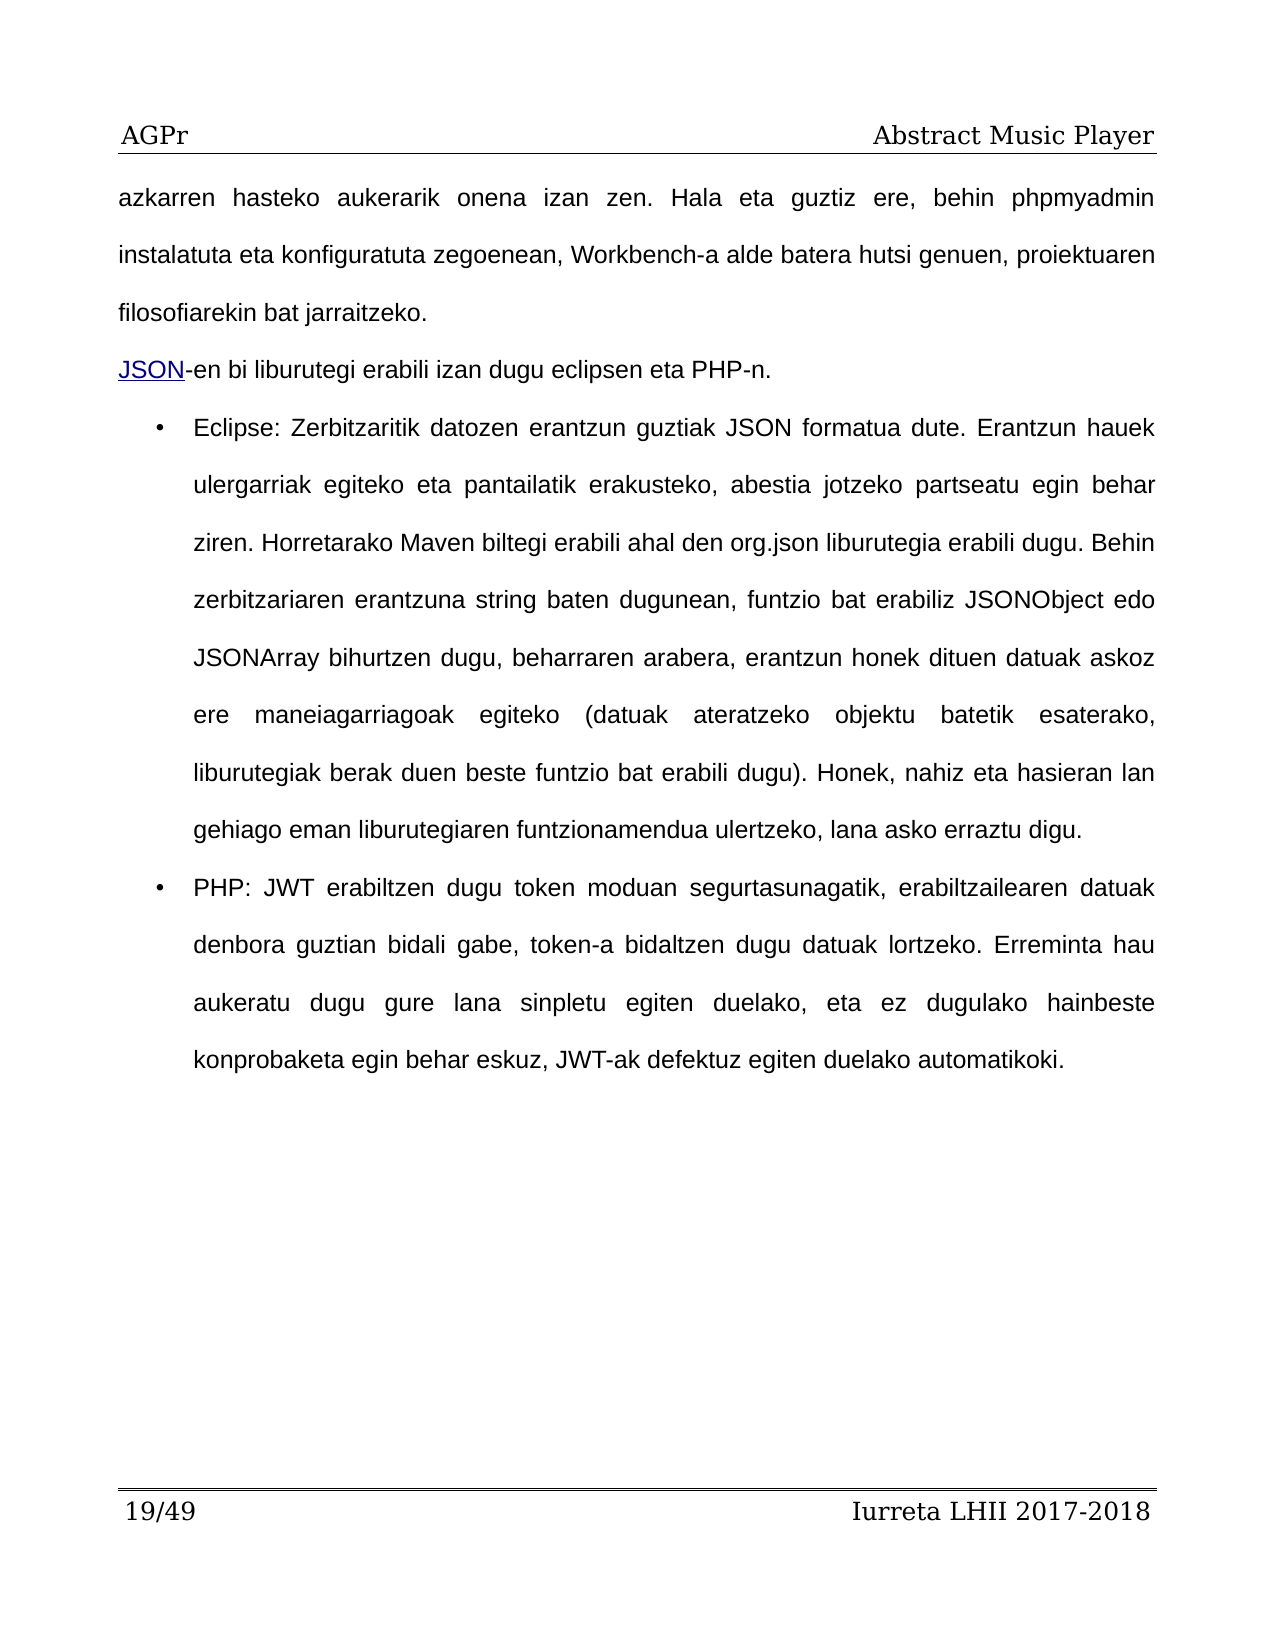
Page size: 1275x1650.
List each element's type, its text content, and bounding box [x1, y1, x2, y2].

text JSON-en bi liburutegi erabili izan dugu eclipsen eta PHP-n. [118, 355, 1157, 384]
list PHP: JWT erabiltzen dugu token moduan segurtasunagatik, erabiltzailearen datuak denbora guztian bidali gabe, token-a bidaltzen dugu datuak lortzeko. Erreminta hau aukeratu dugu gure lana sinpletu egiten duelako, eta ez dugulako hainbeste konprobaketa egin behar eskuz, JWT-ak defektuz egiten duelako automatikoki. [156, 873, 1157, 1074]
list Eclipse: Zerbitzaritik datozen erantzun guztiak JSON formatua dute. Erantzun hauek ulergarriak egiteko eta pantailatik erakusteko, abestia jotzeko partseatu egin behar ziren. Horretarako Maven biltegi erabili ahal den org.json liburutegia erabili dugu. Behin zerbitzariaren erantzuna string baten dugunean, funtzio bat erabiliz JSONObject edo JSONArray bihurtzen dugu, beharraren arabera, erantzun honek dituen datuak askoz ere maneiagarriagoak egiteko (datuak ateratzeko objektu batetik esaterako, liburutegiak berak duen beste funtzio bat erabili dugu). Honek, nahiz eta hasieran lan gehiago eman liburutegiaren funtzionamendua ulertzeko, lana asko erraztu digu. [156, 413, 1157, 844]
text azkarren hasteko aukerarik onena izan zen. Hala eta guztiz ere, behin phpmyadmin instalatuta eta konfiguratuta zegoenean, Workbench-a alde batera hutsi genuen, proiektuaren filosofiarekin bat jarraitzeko. [118, 183, 1157, 326]
